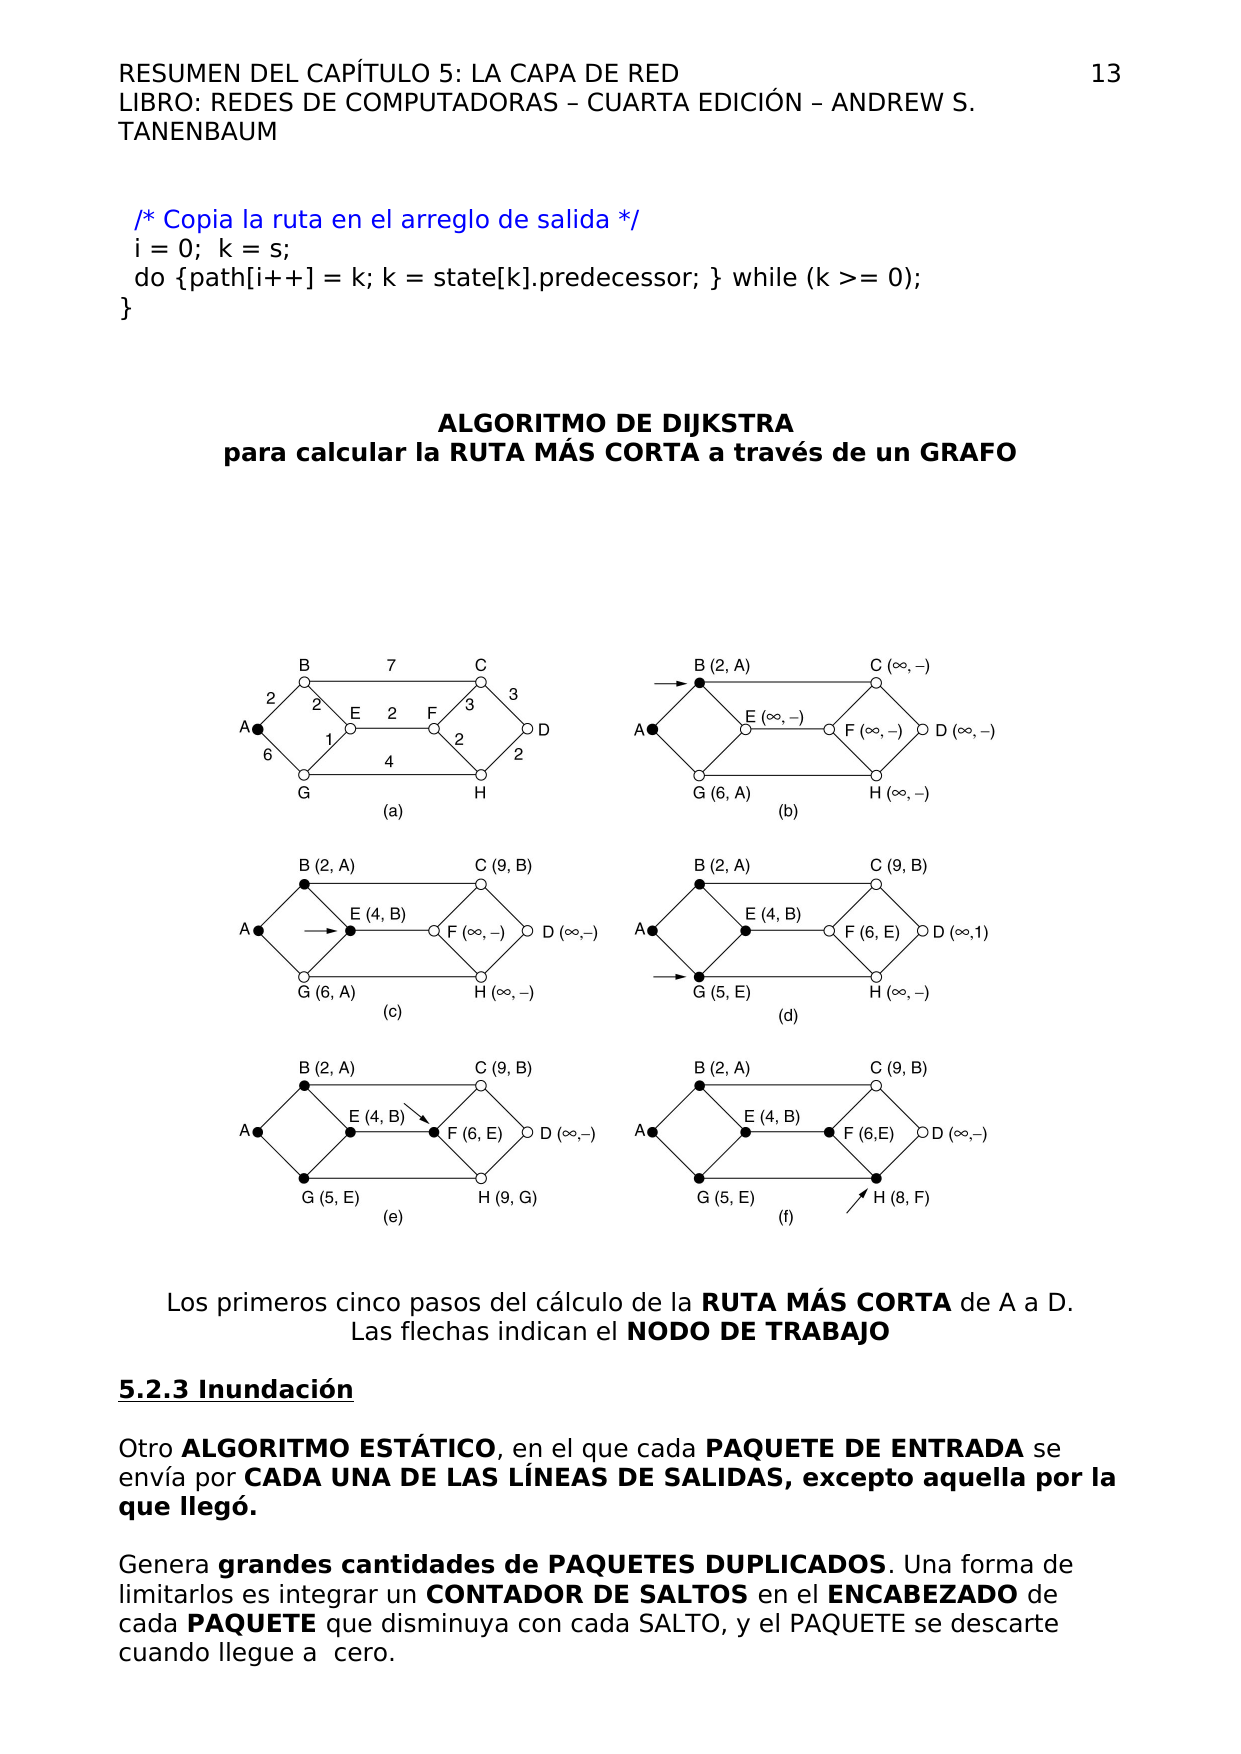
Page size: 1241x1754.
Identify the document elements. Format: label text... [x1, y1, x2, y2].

text i = 0; k = s; [118, 234, 1122, 263]
text Las flechas indican el NODO DE TRABAJO [118, 1317, 1122, 1347]
text para calcular la RUTA MÁS CORTA a través de un GRAFO [118, 438, 1122, 468]
text 5.2.3 Inundación [118, 1376, 1122, 1405]
text Los primeros cinco pasos del cálculo de la RUTA MÁS CORTA de A a D. [118, 1288, 1122, 1317]
text do {path[i++] = k; k = state[k].predecessor; } while (k >= 0); [118, 263, 1122, 293]
text Genera grandes cantidades de PAQUETES DUPLICADOS. Una forma de limitarlos es integrar un CONTADOR DE SALTOS en el ENCABEZADO de cada PAQUETE que disminuya con cada SALTO, y el PAQUETE se descarte cuando llegue a cero. [118, 1551, 1122, 1667]
text Otro ALGORITMO ESTÁTICO, en el que cada PAQUETE DE ENTRADA se envía por CADA UNA DE LAS LÍNEAS DE SALIDAS, excepto aquella por la que llegó. [118, 1434, 1122, 1522]
picture [197, 613, 1043, 1259]
text } [118, 293, 1122, 322]
text ALGORITMO DE DIJKSTRA [118, 409, 1122, 438]
text /* Copia la ruta en el arreglo de salida */ [118, 205, 1122, 234]
